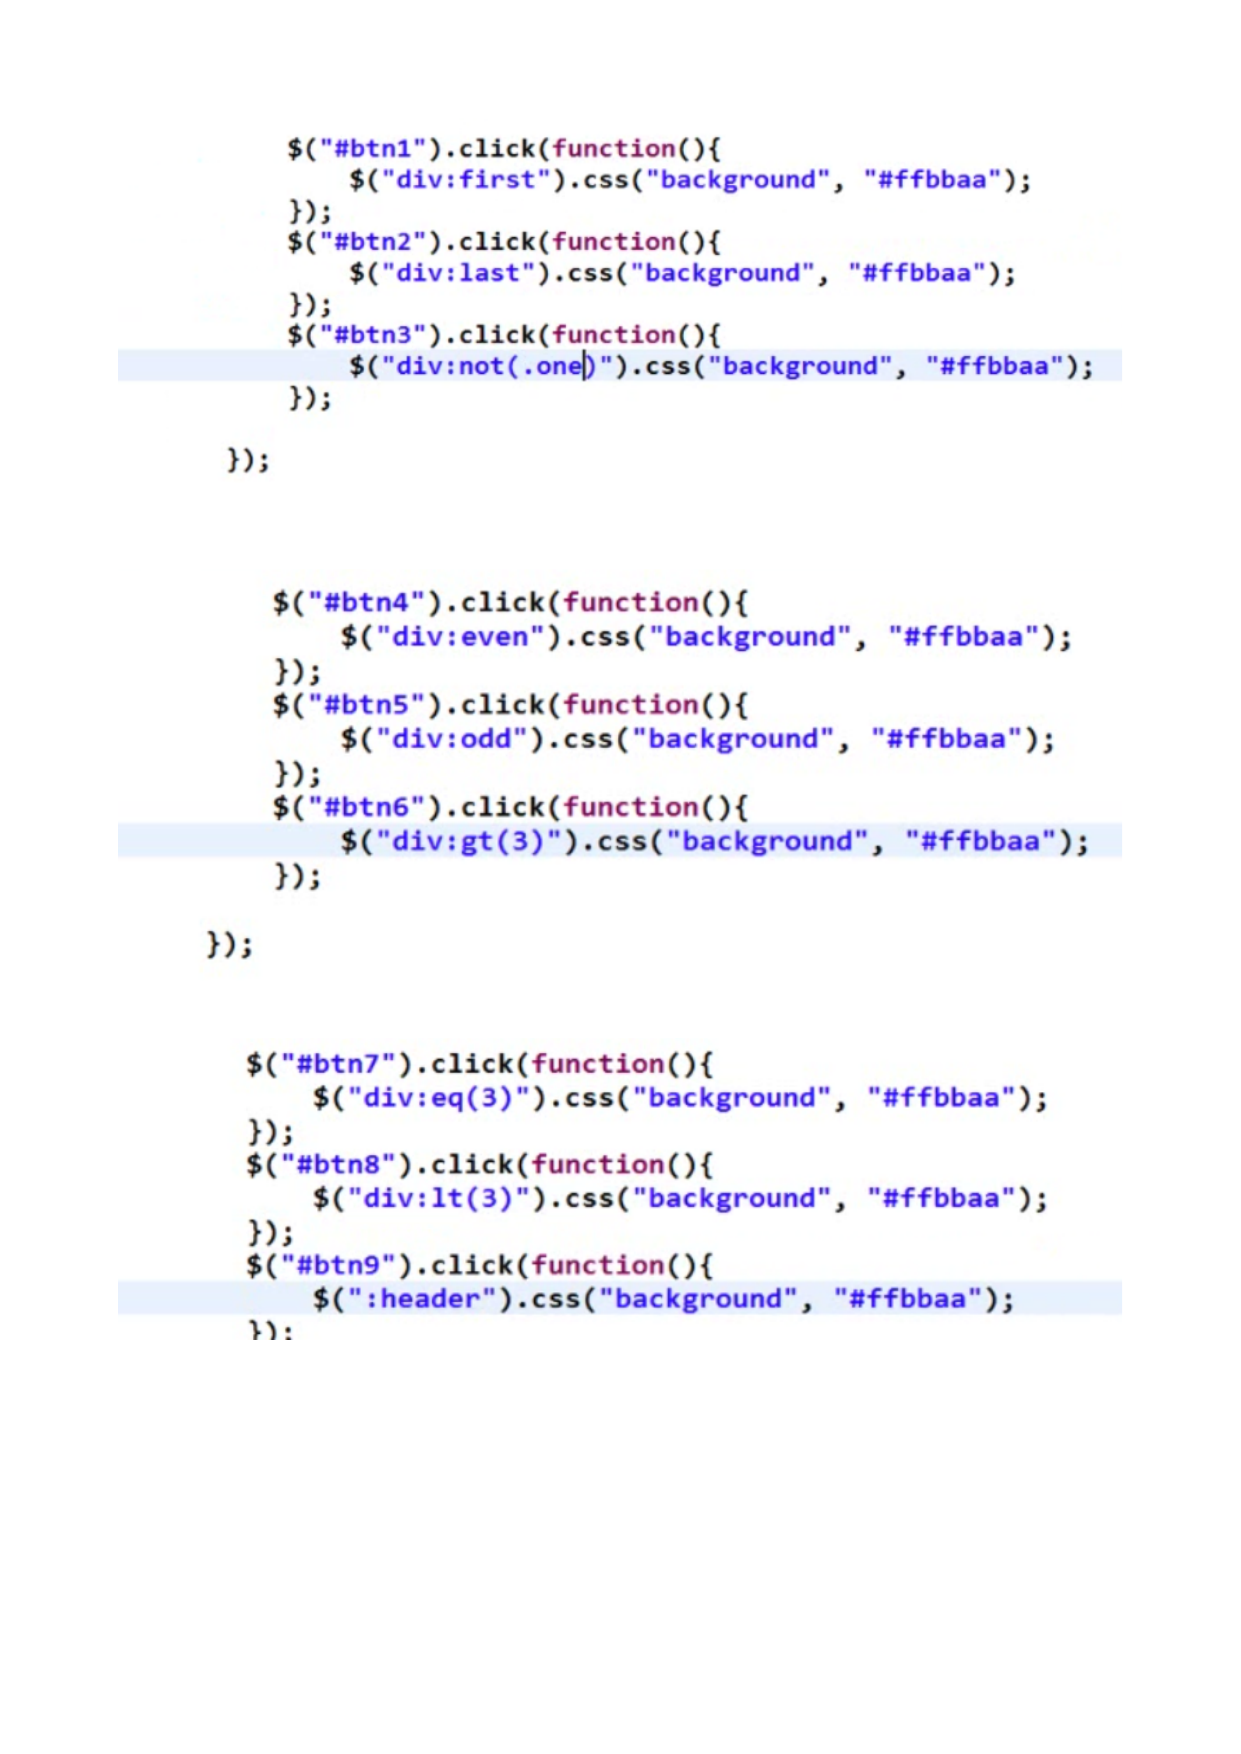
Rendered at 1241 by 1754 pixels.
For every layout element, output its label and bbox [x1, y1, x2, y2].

picture [118, 569, 1123, 981]
picture [118, 1038, 1123, 1340]
picture [118, 118, 1123, 483]
